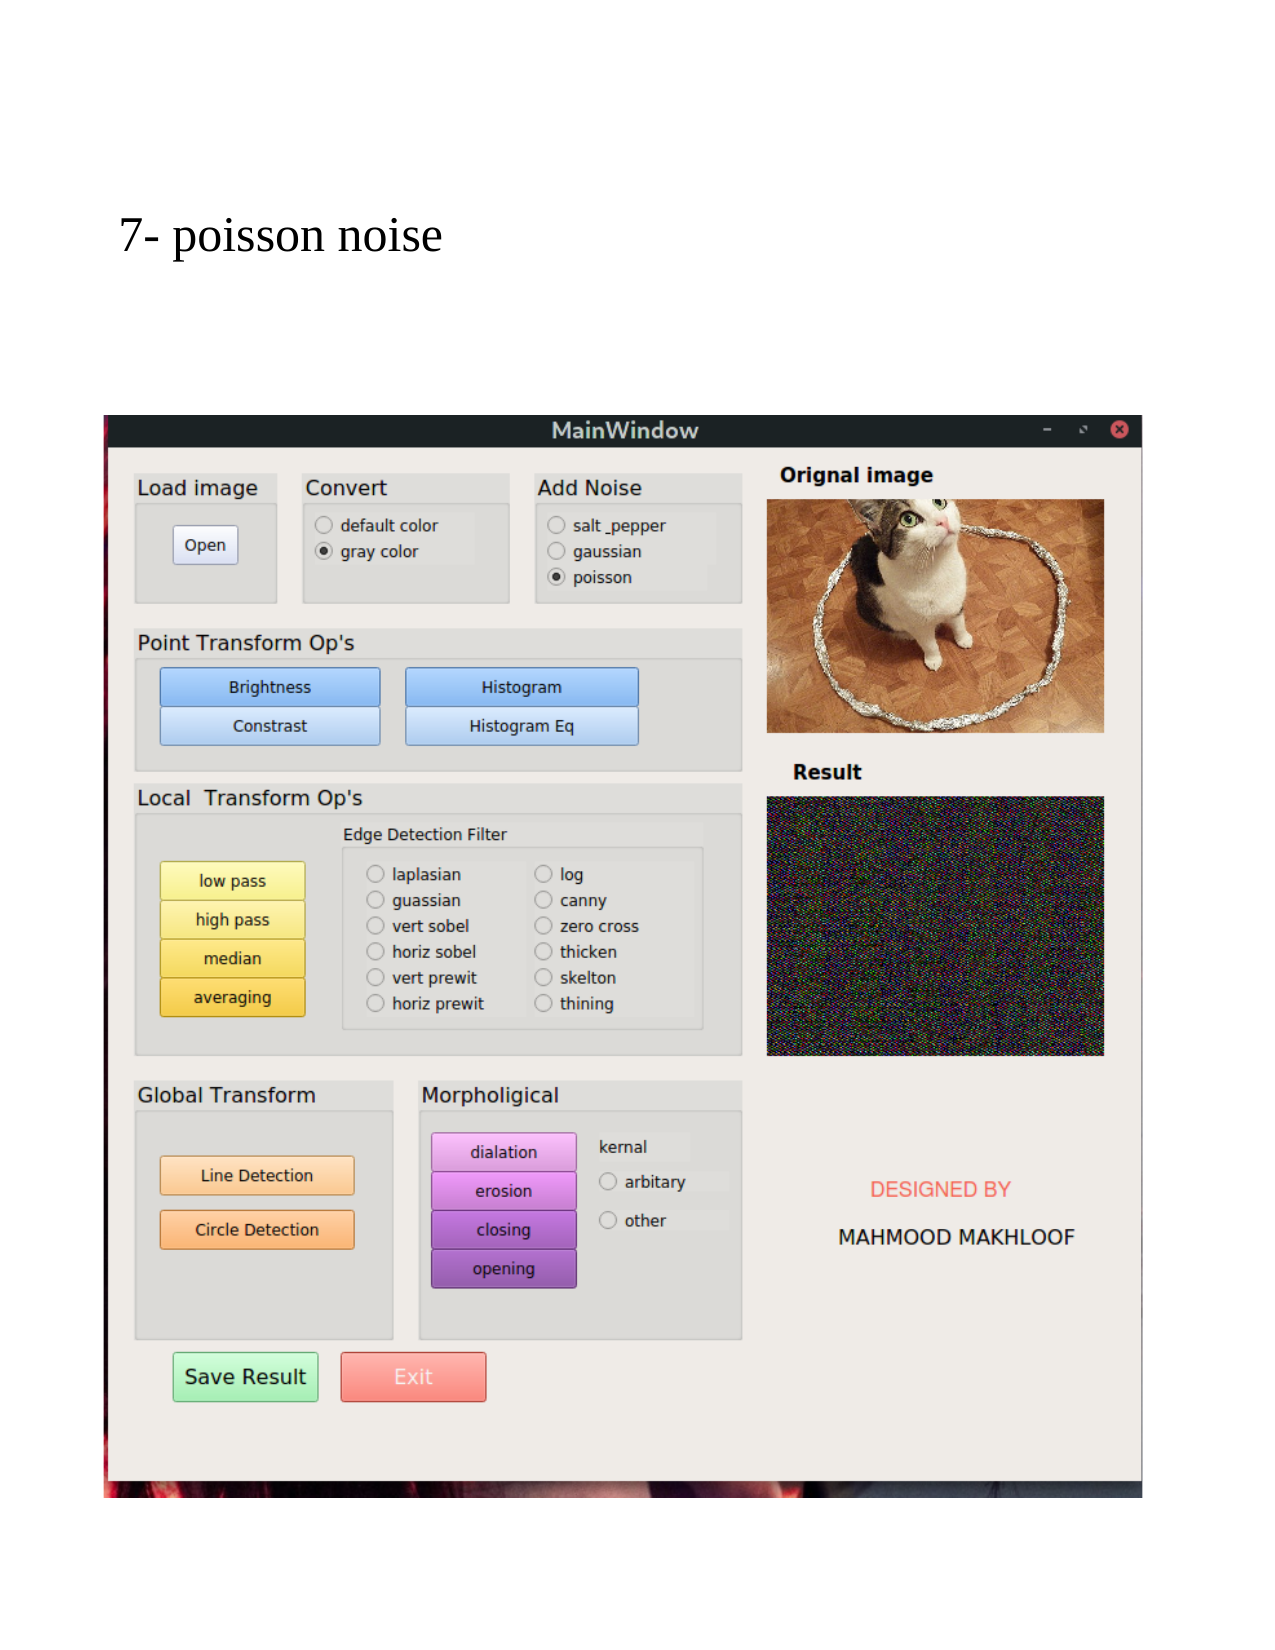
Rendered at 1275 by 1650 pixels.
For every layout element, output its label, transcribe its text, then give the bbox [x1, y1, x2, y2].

picture [103, 415, 1143, 1498]
text 7- poisson noise [118, 204, 1157, 262]
